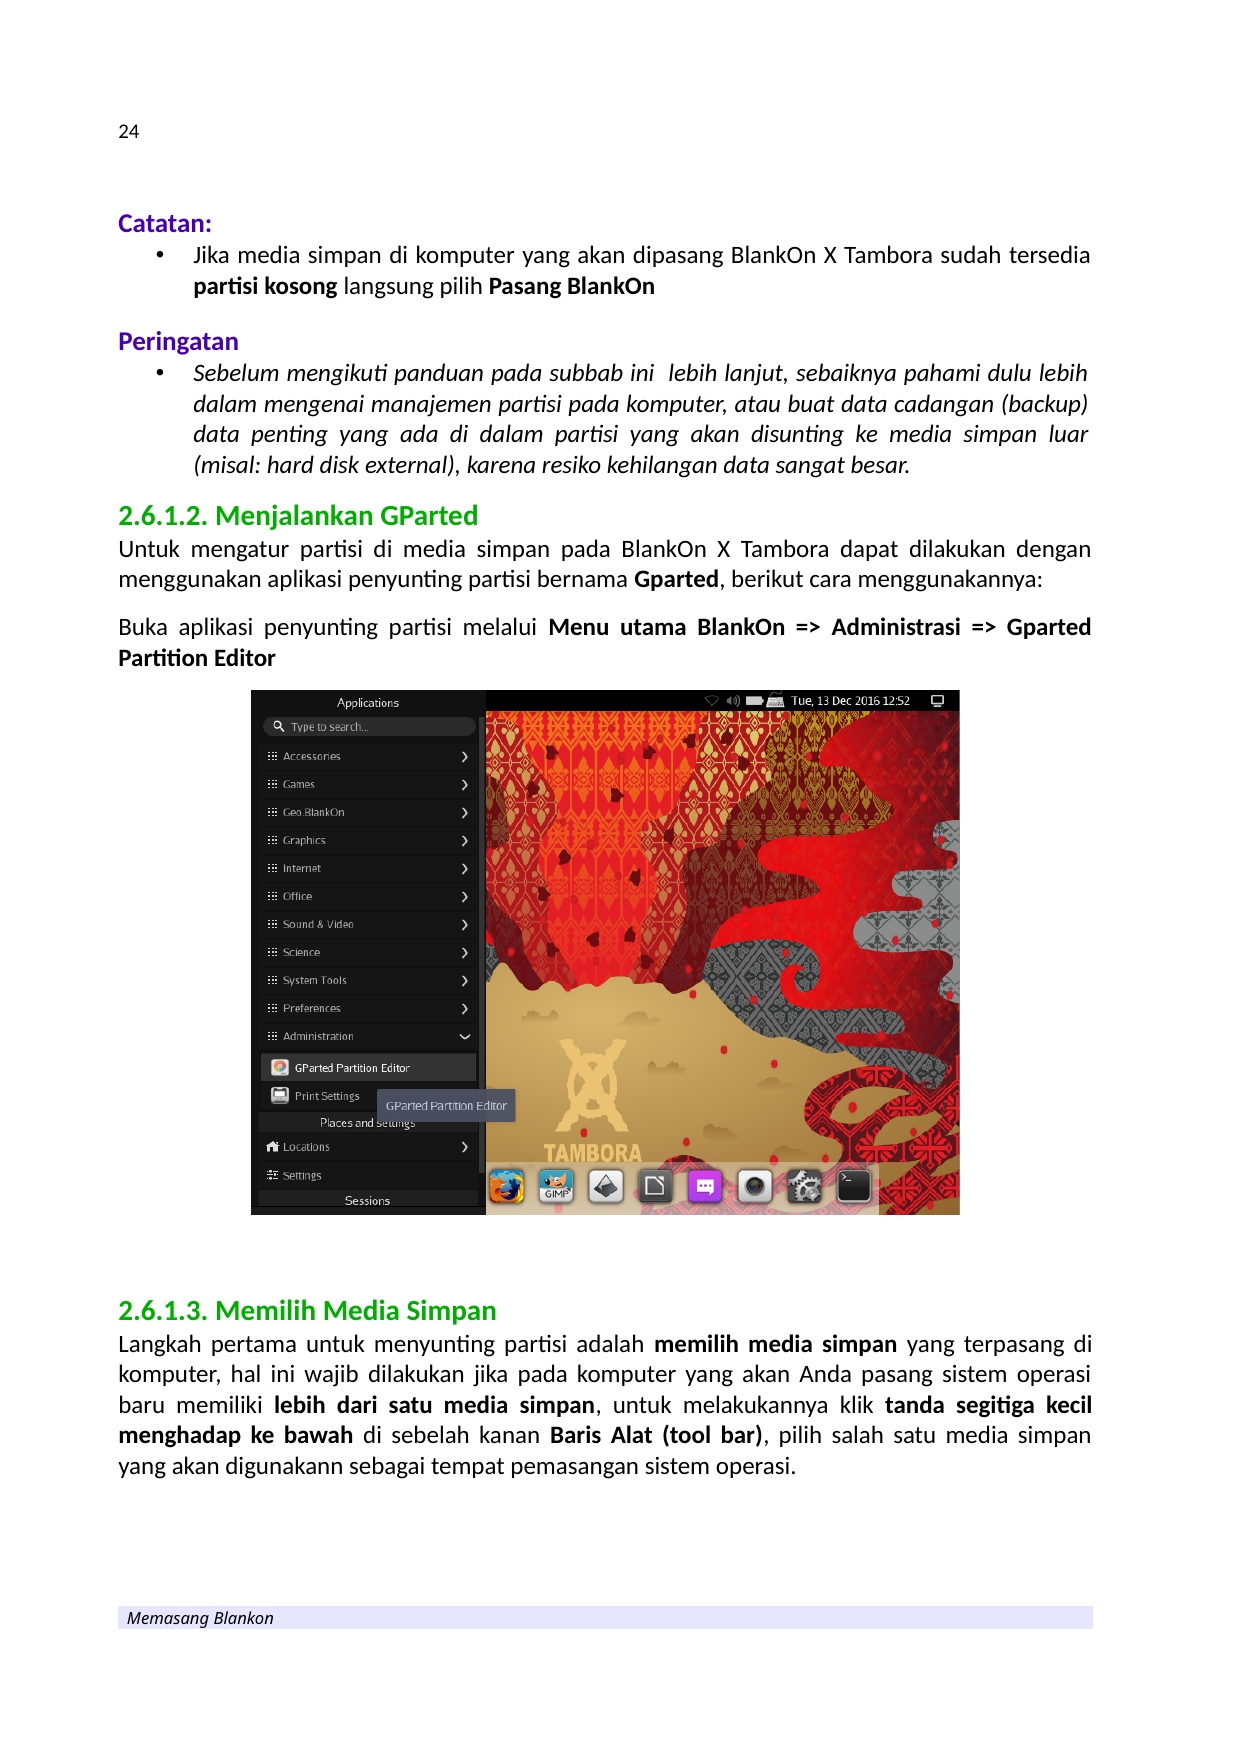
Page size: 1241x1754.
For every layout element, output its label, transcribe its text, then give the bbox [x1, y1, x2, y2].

subtitle Menjalankan GParted [118, 497, 1093, 533]
list Sebelum mengikuti panduan pada subbab ini lebih lanjut, sebaiknya pahami dulu lebih dalam mengenai manajemen partisi pada komputer, atau buat data cadangan (backup) data penting yang ada di dalam partisi yang akan disunting ke media simpan luar (misal: hard disk external), karena resiko kehilangan data sangat besar. [156, 357, 1093, 479]
subtitle Catatan: [118, 207, 1093, 240]
picture [251, 690, 960, 1215]
text Buka aplikasi penyunting partisi melalui Menu utama BlankOn => Administrasi => Gparted Partition Editor [118, 612, 1093, 673]
text Untuk mengatur partisi di media simpan pada BlankOn X Tambora dapat dilakukan dengan menggunakan aplikasi penyunting partisi bernama Gparted, berikut cara menggunakannya: [118, 533, 1093, 594]
subtitle Peringatan [118, 324, 1093, 357]
text Langkah pertama untuk menyunting partisi adalah memilih media simpan yang terpasang di komputer, hal ini wajib dilakukan jika pada komputer yang akan Anda pasang sistem operasi baru memiliki lebih dari satu media simpan, untuk melakukannya klik tanda segitiga kecil menghadap ke bawah di sebelah kanan Baris Alat (tool bar), pilih salah satu media simpan yang akan digunakann sebagai tempat pemasangan sistem operasi. [118, 1328, 1093, 1481]
list Jika media simpan di komputer yang akan dipasang BlankOn X Tambora sudah tersedia partisi kosong langsung pilih Pasang BlankOn [156, 240, 1093, 301]
subtitle Memilih Media Simpan [118, 1292, 1093, 1328]
